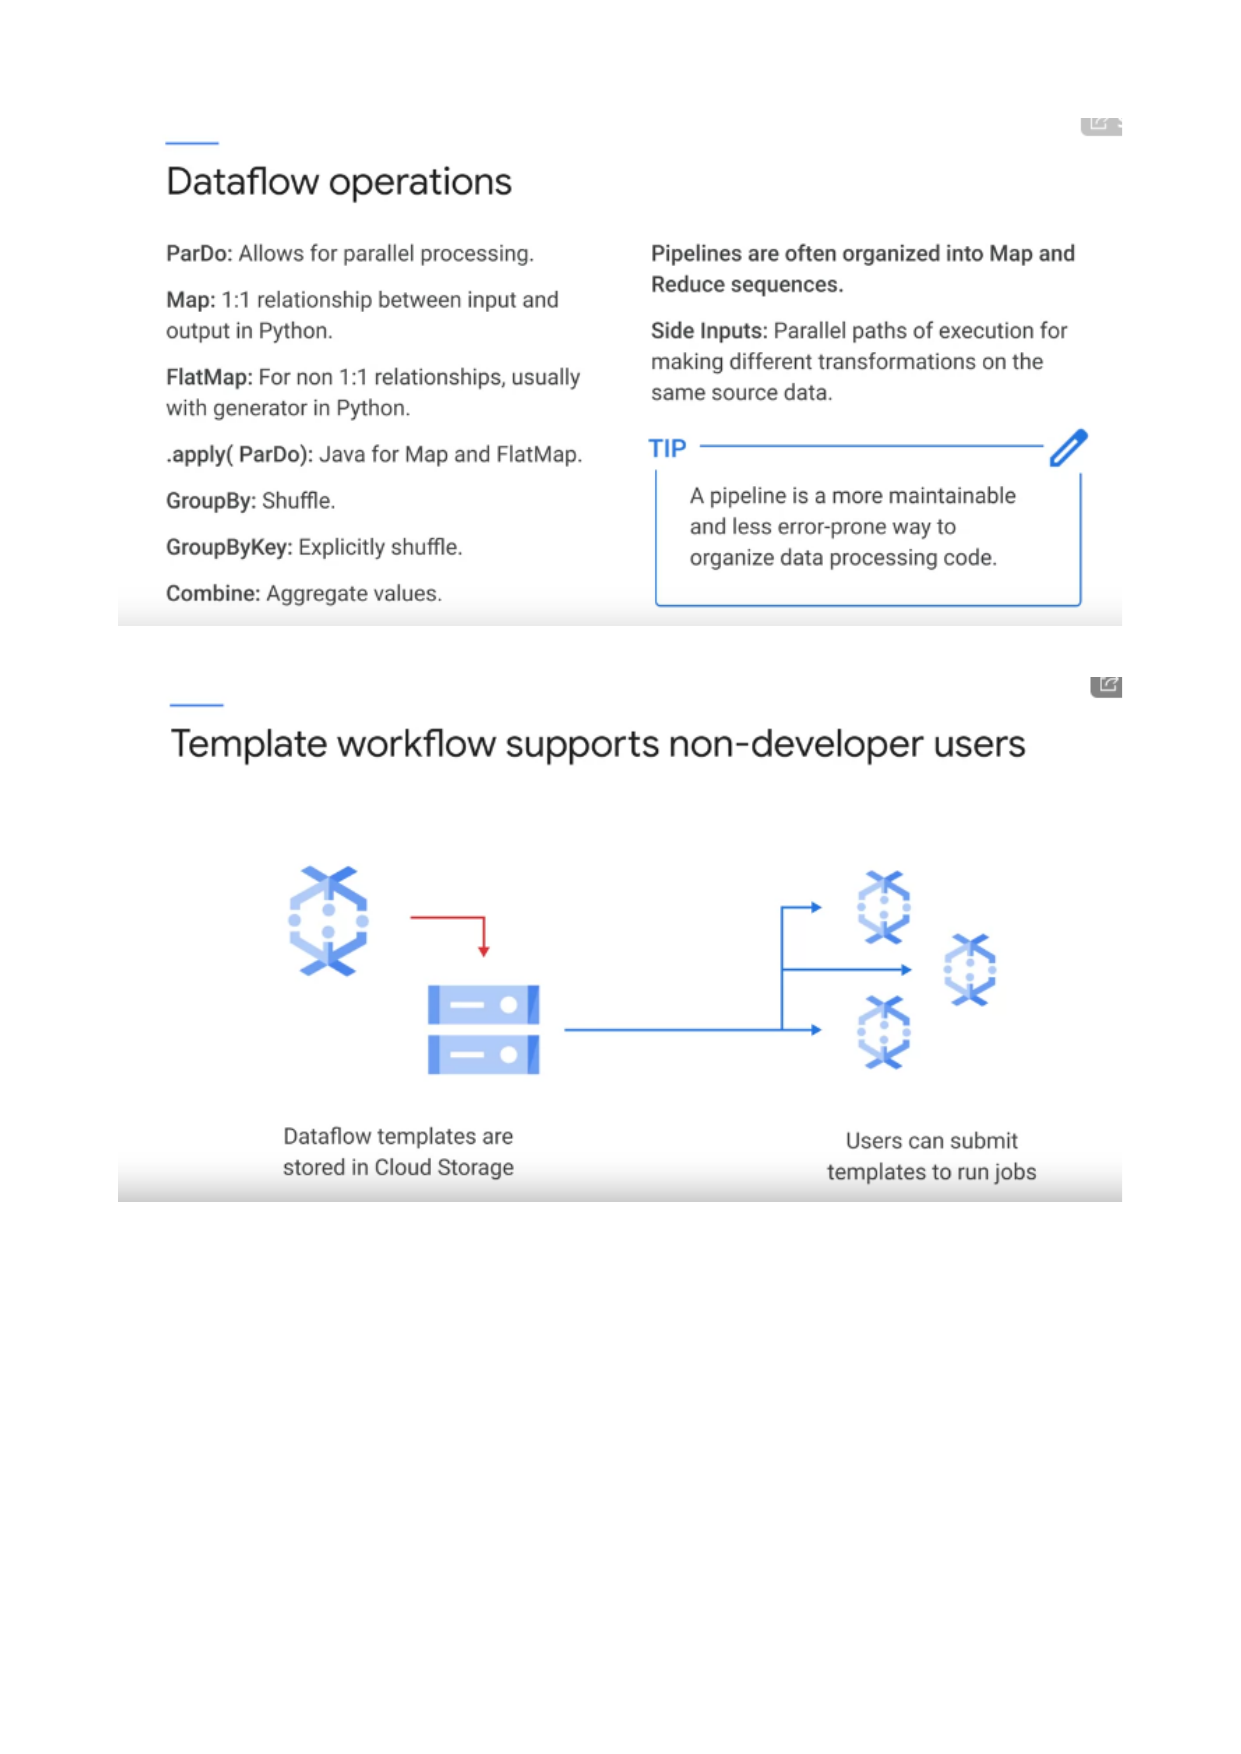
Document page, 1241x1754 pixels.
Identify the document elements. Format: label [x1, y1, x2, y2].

picture [118, 118, 1123, 626]
picture [118, 677, 1123, 1202]
